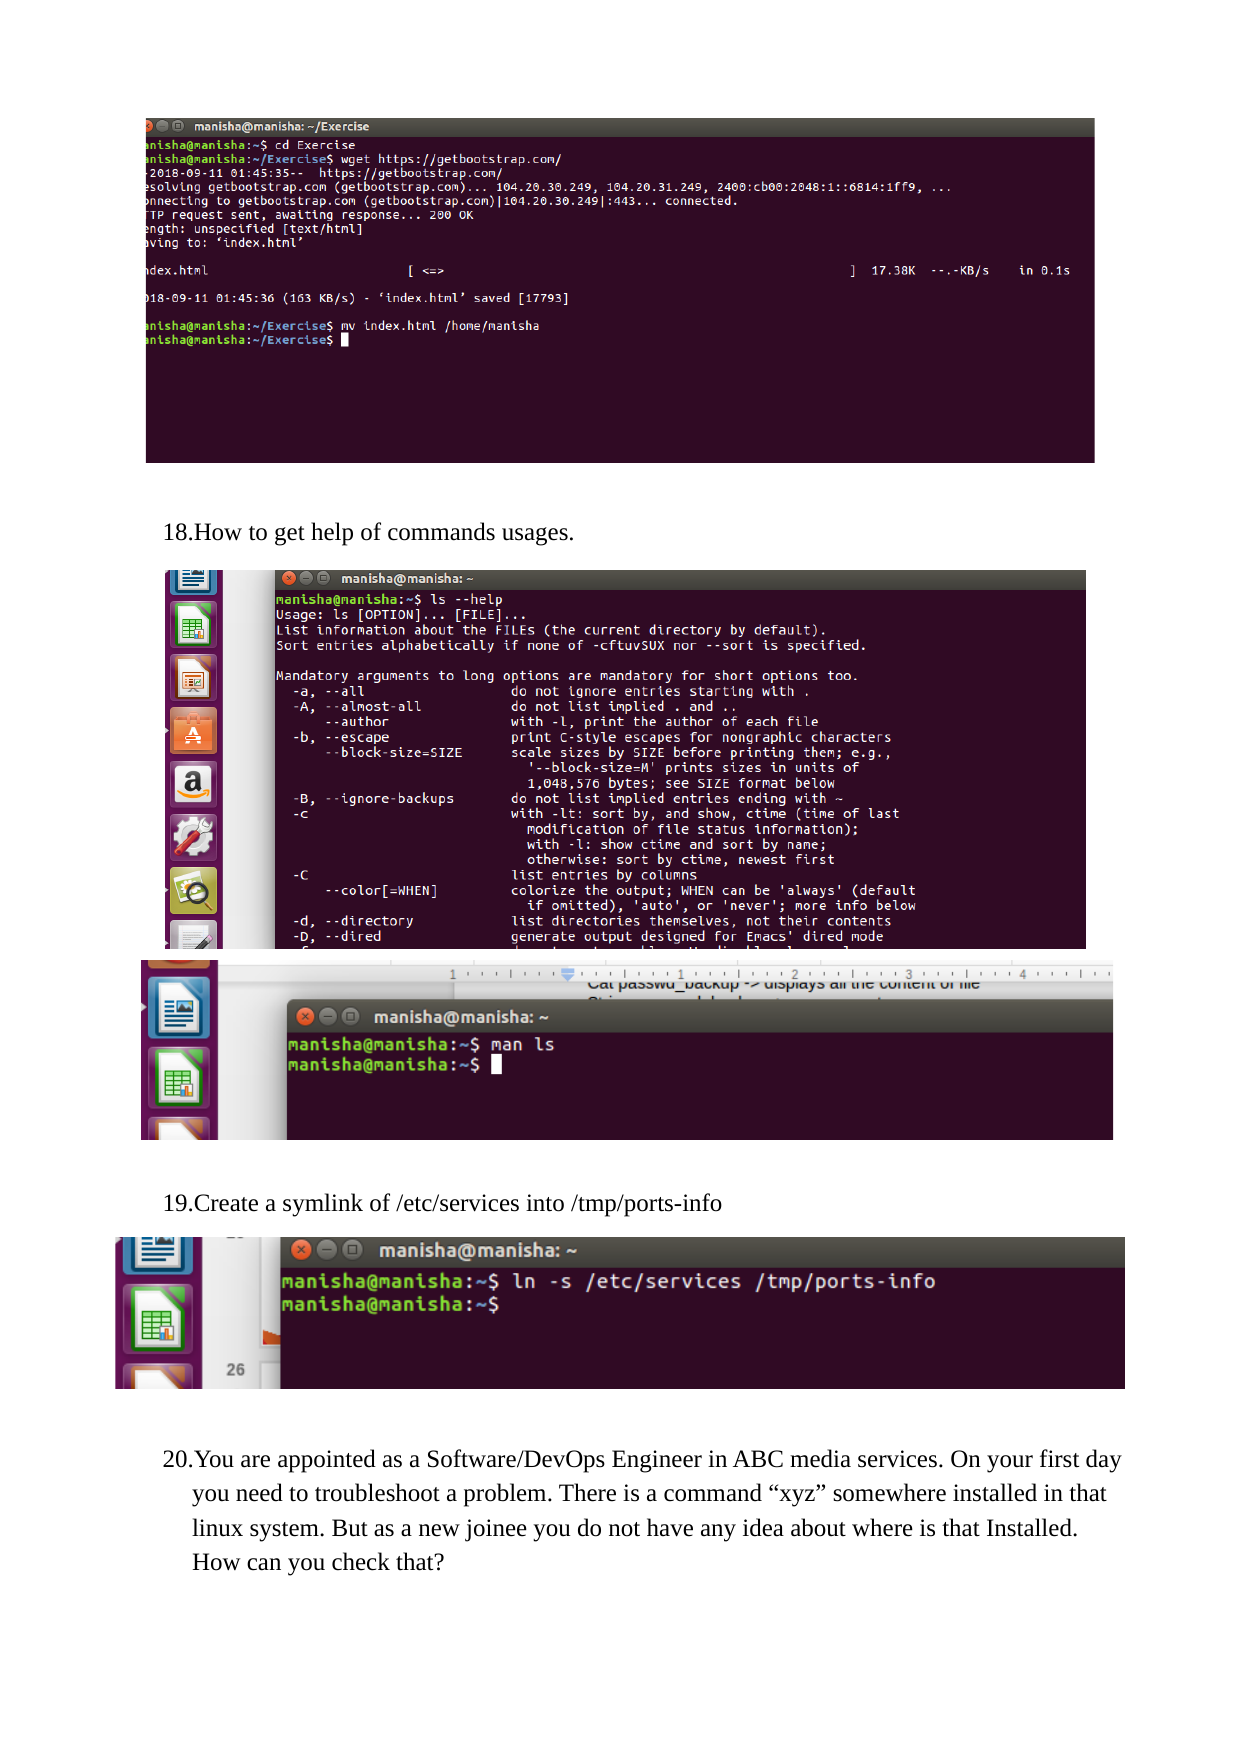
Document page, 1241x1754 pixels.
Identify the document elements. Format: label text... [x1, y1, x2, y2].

picture [165, 570, 1086, 949]
list Create a symlink of /etc/services into /tmp/ports-info [162, 1188, 1122, 1217]
list How to get help of commands usages. [162, 517, 1122, 546]
picture [145, 118, 1095, 463]
list You are appointed as a Software/DevOps Engineer in ABC media services. On your first day you need to troubleshoot a problem. There is a command “xyz” somewhere installed in that linux system. But as a new joinee you do not have any idea about where is that Installed. How can you check that? [162, 1444, 1122, 1576]
